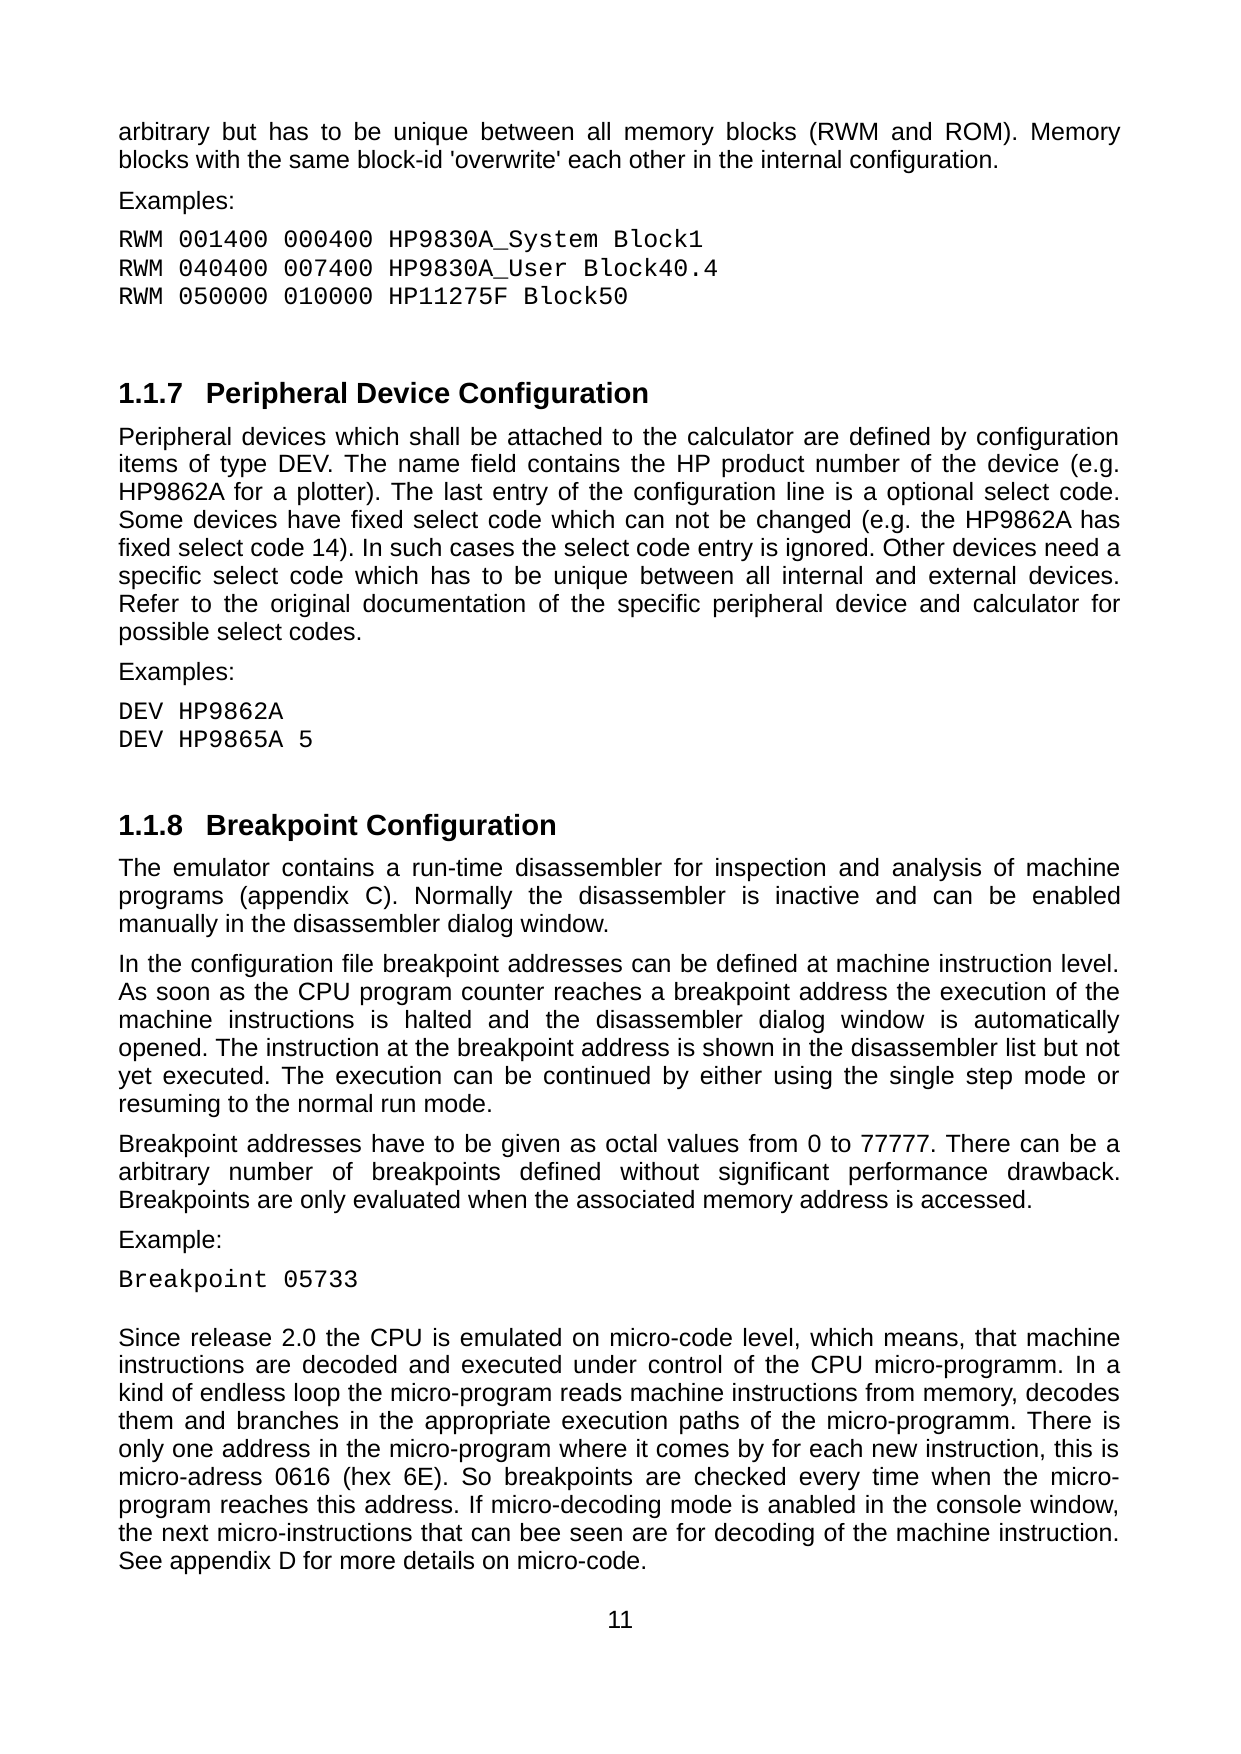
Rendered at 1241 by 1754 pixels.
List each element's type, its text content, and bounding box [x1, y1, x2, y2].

text Breakpoint addresses have to be given as octal values from 0 to 77777. There can be a arbitrary number of breakpoints defined without significant performance drawback. Breakpoints are only evaluated when the associated memory address is accessed. [118, 1130, 1122, 1214]
text DEV HP9862A [118, 699, 1122, 727]
text Since release 2.0 the CPU is emulated on micro-code level, which means, that machine instructions are decoded and executed under control of the CPU micro-programm. In a kind of endless loop the micro-program reads machine instructions from memory, decodes them and branches in the appropriate execution paths of the micro-programm. There is only one address in the micro-program where it comes by for each new instruction, this is micro-adress 0616 (hex 6E). So breakpoints are checked every time when the micro-program reaches this address. If micro-decoding mode is anabled in the console window, the next micro-instructions that can bee seen are for decoding of the machine instruction. See appendix D for more details on micro-code. [118, 1323, 1122, 1574]
text Example: [118, 1226, 1122, 1254]
text In the configuration file breakpoint addresses can be defined at machine instruction level. As soon as the CPU program counter reaches a breakpoint address the execution of the machine instructions is halted and the disassembler dialog window is automatically opened. The instruction at the breakpoint address is shown in the disassembler list but not yet executed. The execution can be continued by either using the single step mode or resuming to the normal run mode. [118, 950, 1122, 1117]
text Breakpoint 05733 [118, 1267, 1122, 1295]
text DEV HP9865A 5 [118, 727, 1122, 755]
text Peripheral devices which shall be attached to the calculator are defined by configuration items of type DEV. The name field contains the HP product number of the device (e.g. HP9862A for a plotter). The last entry of the configuration line is a optional select code. Some devices have fixed select code which can not be changed (e.g. the HP9862A has fixed select code 14). In such cases the select code entry is ignored. Other devices need a specific select code which has to be unique between all internal and external devices. Refer to the original documentation of the specific peripheral device and calculator for possible select codes. [118, 422, 1122, 646]
text The emulator contains a run-time disassembler for inspection and analysis of machine programs (appendix C). Normally the disassembler is inactive and can be enabled manually in the disassembler dialog window. [118, 854, 1122, 937]
text arbitrary but has to be unique between all memory blocks (RWM and ROM). Memory blocks with the same block-id 'overwrite' each other in the internal configuration. [118, 118, 1122, 174]
text RWM 040400 007400 HP9830A_User Block40.4 [118, 255, 1122, 283]
text RWM 050000 010000 HP11275F Block50 [118, 283, 1122, 312]
subtitle Breakpoint Configuration [118, 809, 1122, 841]
subtitle Peripheral Device Configuration [118, 377, 1122, 410]
text RWM 001400 000400 HP9830A_System Block1 [118, 227, 1122, 255]
text Examples: [118, 658, 1122, 686]
text Examples: [118, 186, 1122, 214]
